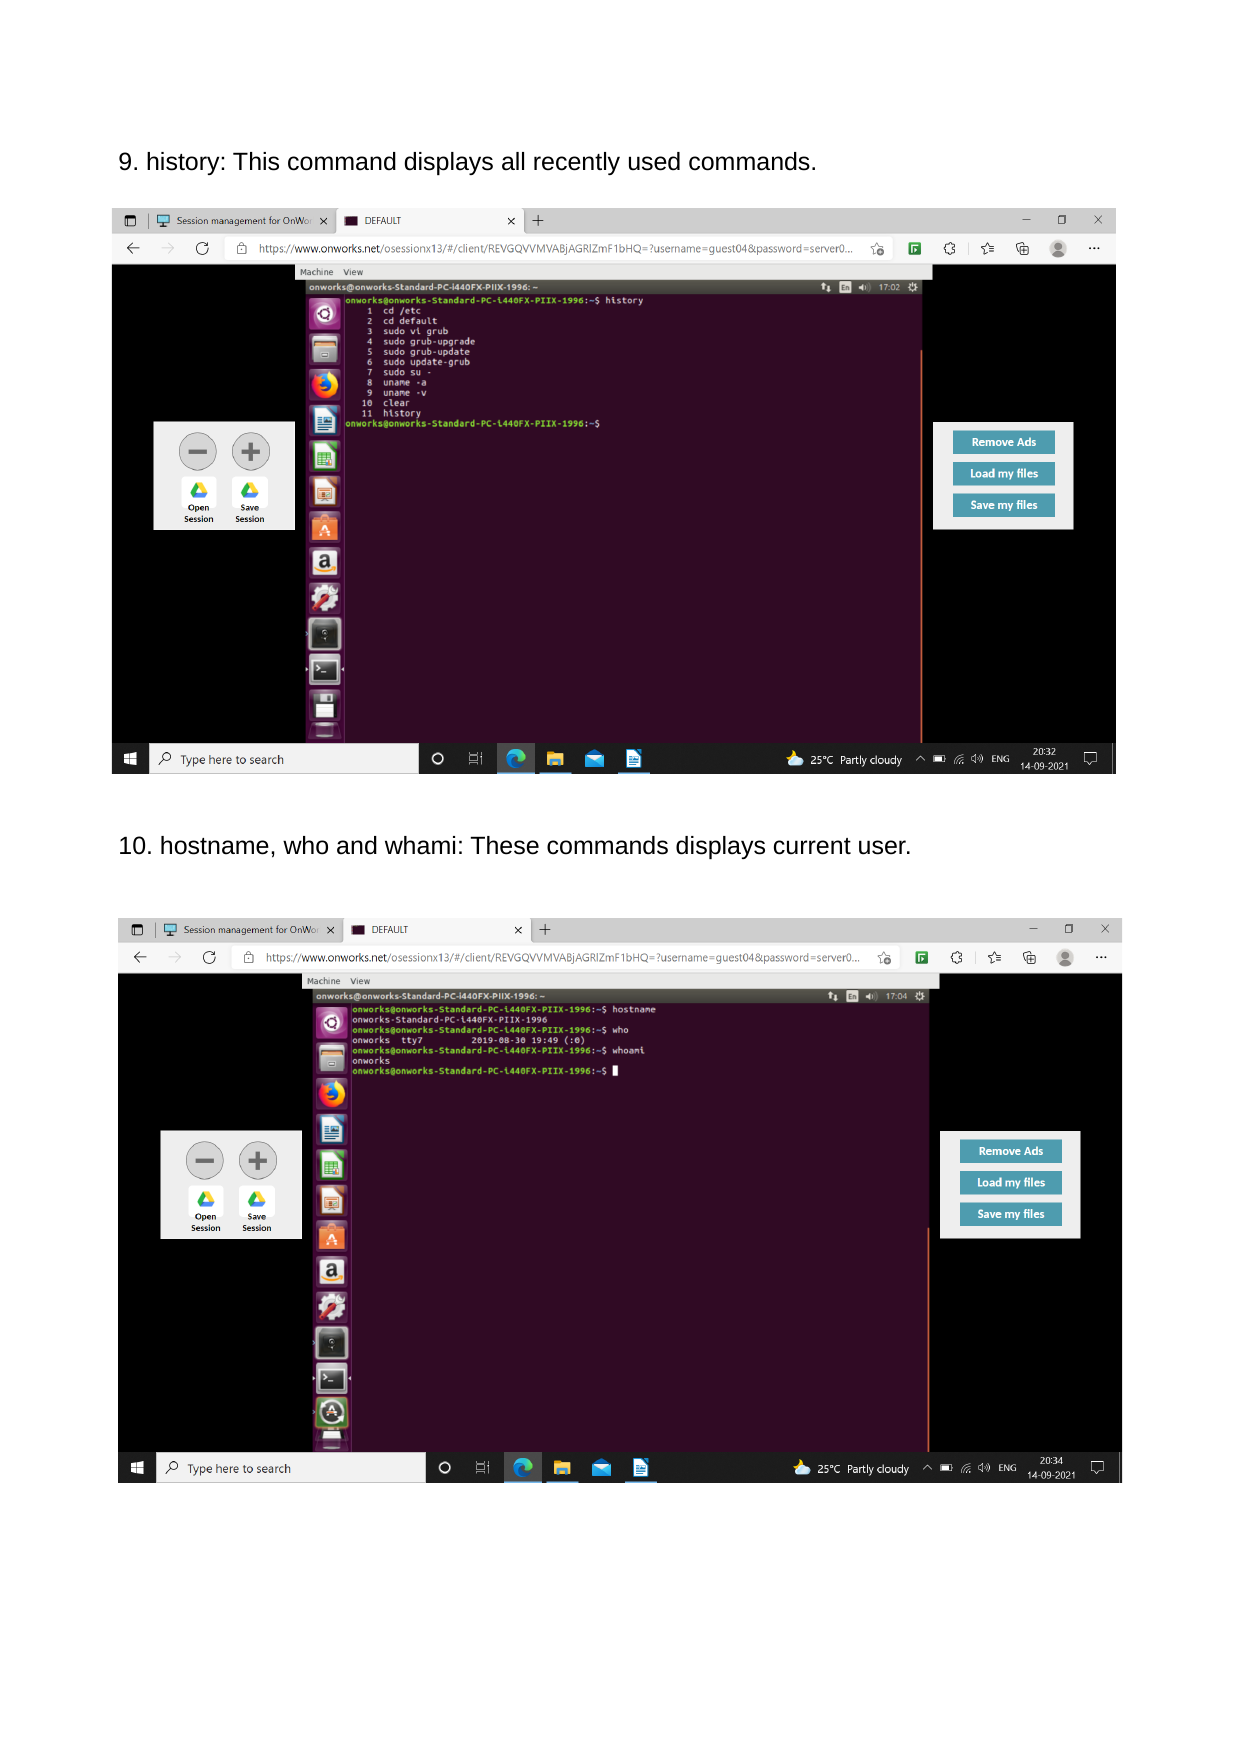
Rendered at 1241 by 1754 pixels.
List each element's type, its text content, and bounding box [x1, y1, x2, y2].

text 9. history: This command displays all recently used commands. [118, 147, 1122, 176]
text 10. hostname, who and whami: These commands displays current user. [118, 831, 1122, 860]
picture [118, 918, 1123, 1483]
picture [111, 208, 1116, 774]
